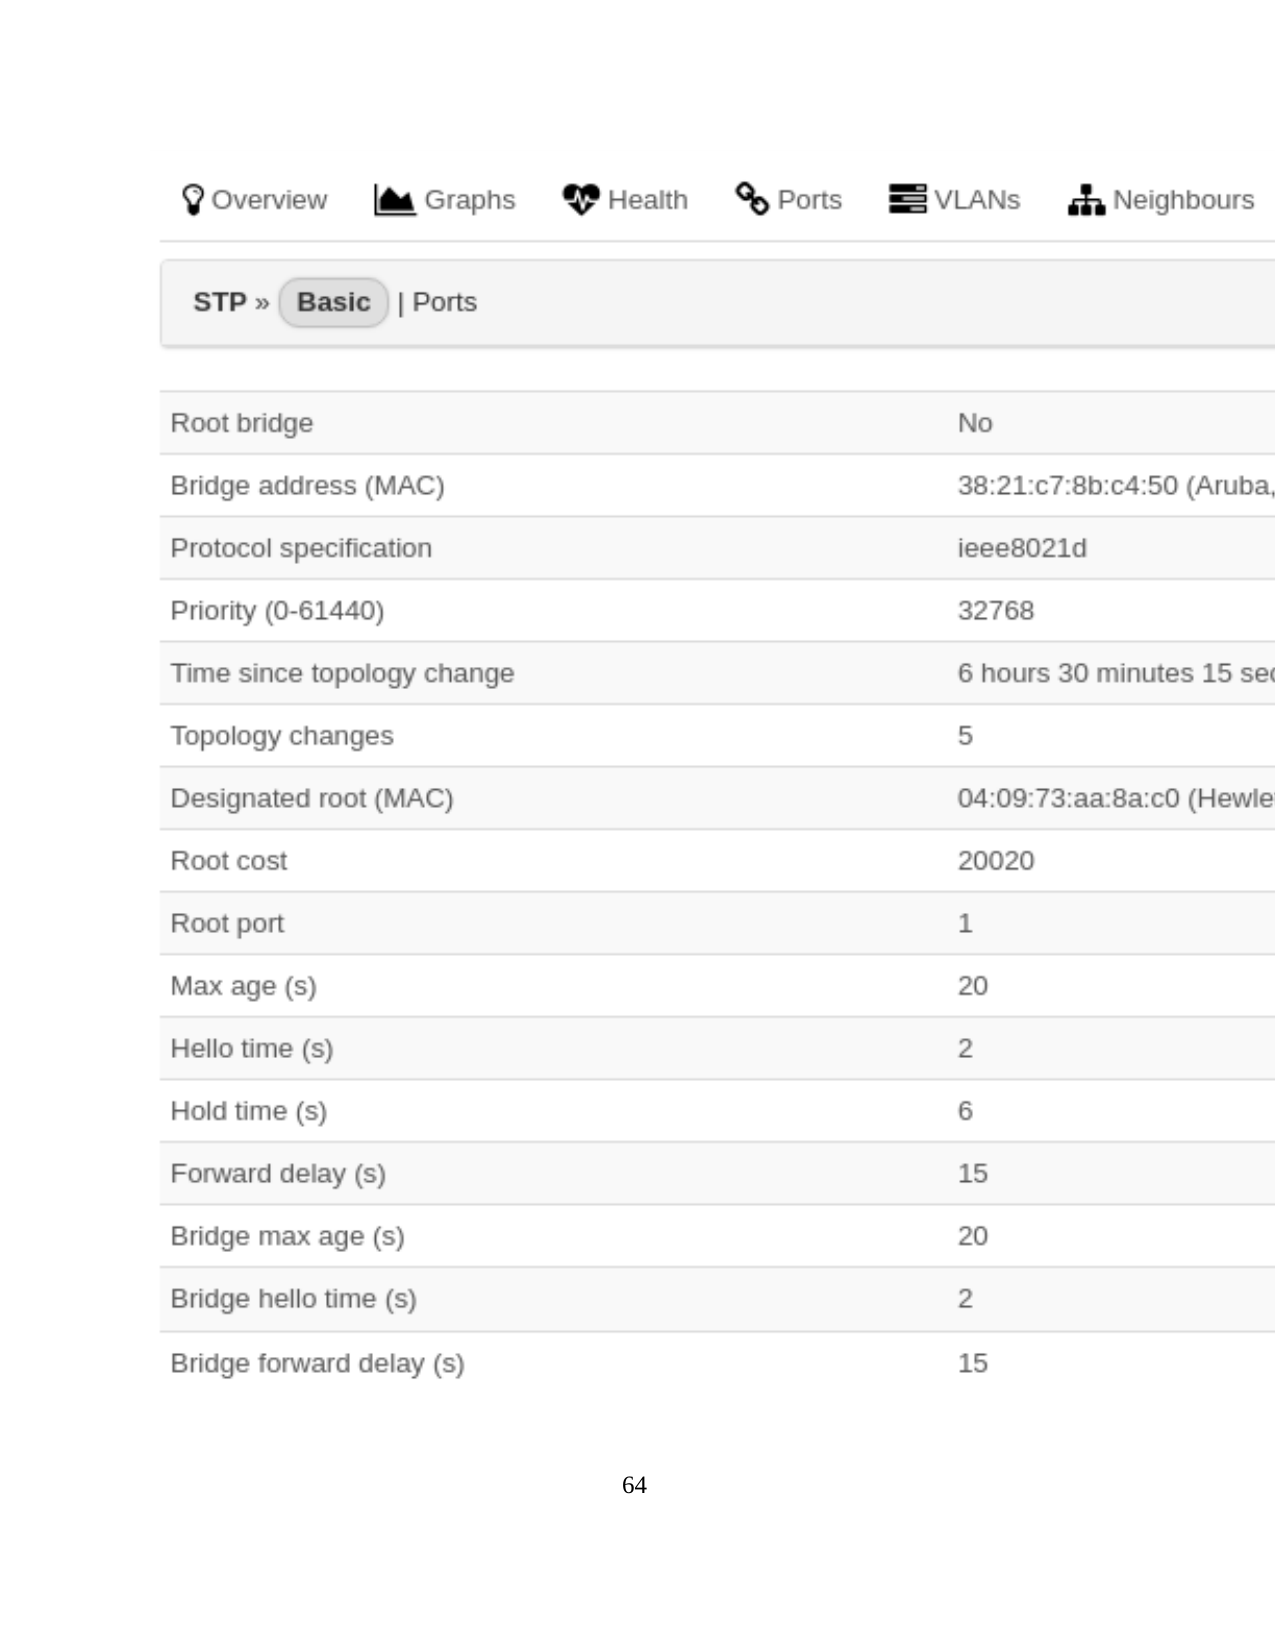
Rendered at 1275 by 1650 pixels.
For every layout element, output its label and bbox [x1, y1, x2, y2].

picture [150, 150, 1275, 1402]
